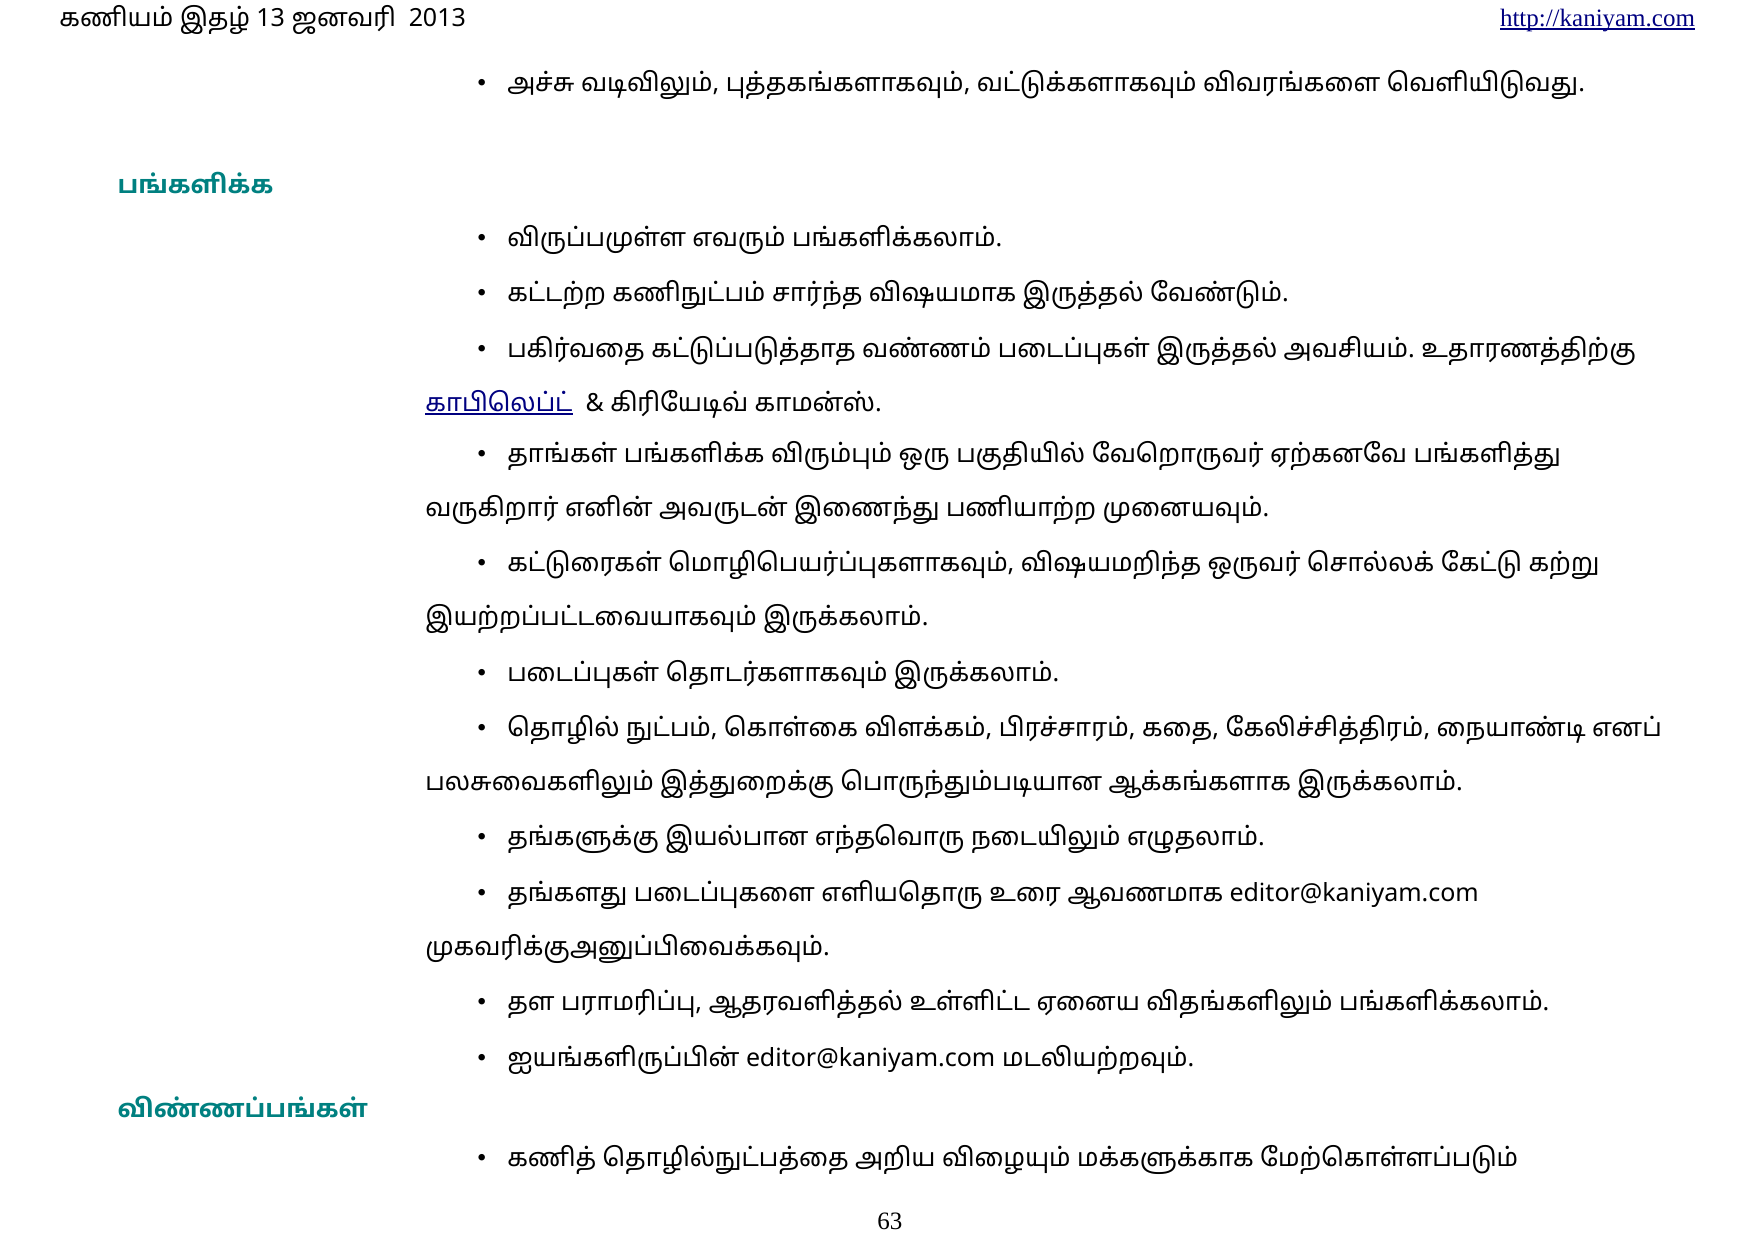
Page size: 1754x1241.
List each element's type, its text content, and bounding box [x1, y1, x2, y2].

list தாங்கள் பங்களிக்க விரும்பும் ஒரு பகுதியில் வேறொருவர் ஏற்கனவே பங்களித்து வருகிறார் எனின் அவருடன் இணைந்து பணியாற்ற முனையவும். [396, 440, 1695, 526]
list தங்களது படைப்புகளை எளியதொரு உரை ஆவணமாக editor@kaniyam.com முகவரிக்குஅனுப்பிவைக்கவும். [396, 874, 1695, 965]
list தொழில் நுட்பம், கொள்கை விளக்கம், பிரச்சாரம், கதை, கேலிச்சித்திரம், நையாண்டி எனப் பலசுவைகளிலும் இத்துறைக்கு பொருந்தும்படியான ஆக்கங்களாக இருக்கலாம். [396, 710, 1695, 801]
list பகிர்வதை கட்டுப்படுத்தாத வண்ணம் படைப்புகள் இருத்தல் அவசியம். உதாரணத்திற்கு காபிலெப்ட் & கிரியேடிவ் காமன்ஸ். [396, 331, 1695, 421]
list கணித் தொழில்நுட்பத்தை அறிய விழையும் மக்களுக்காக மேற்கொள்ளப்படும் [396, 1143, 1695, 1176]
list கட்டுரைகள் மொழிபெயர்ப்புகளாகவும், விஷயமறிந்த ஒருவர் சொல்லக் கேட்டு கற்று இயற்றப்பட்டவையாகவும் இருக்கலாம். [396, 545, 1695, 636]
list கட்டற்ற கணிநுட்பம் சார்ந்த விஷயமாக இருத்தல் வேண்டும். [396, 275, 1695, 312]
list ஐயங்களிருப்பின் editor@kaniyam.com மடலியற்றவும். [396, 1039, 1695, 1076]
list விருப்பமுள்ள எவரும் பங்களிக்கலாம். [396, 220, 1695, 257]
text பங்களிக்க [117, 171, 1695, 203]
list படைப்புகள் தொடர்களாகவும் இருக்கலாம். [396, 654, 1695, 691]
list அச்சு வடிவிலும், புத்தகங்களாகவும், வட்டுக்களாகவும் விவரங்களை வெளியிடுவது. [396, 64, 1695, 101]
list தள பராமரிப்பு, ஆதரவளித்தல் உள்ளிட்ட ஏனைய விதங்களிலும் பங்களிக்கலாம். [396, 984, 1695, 1021]
text விண்ணப்பங்கள் [117, 1095, 1695, 1127]
list தங்களுக்கு இயல்பான எந்தவொரு நடையிலும் எழுதலாம். [396, 819, 1695, 856]
